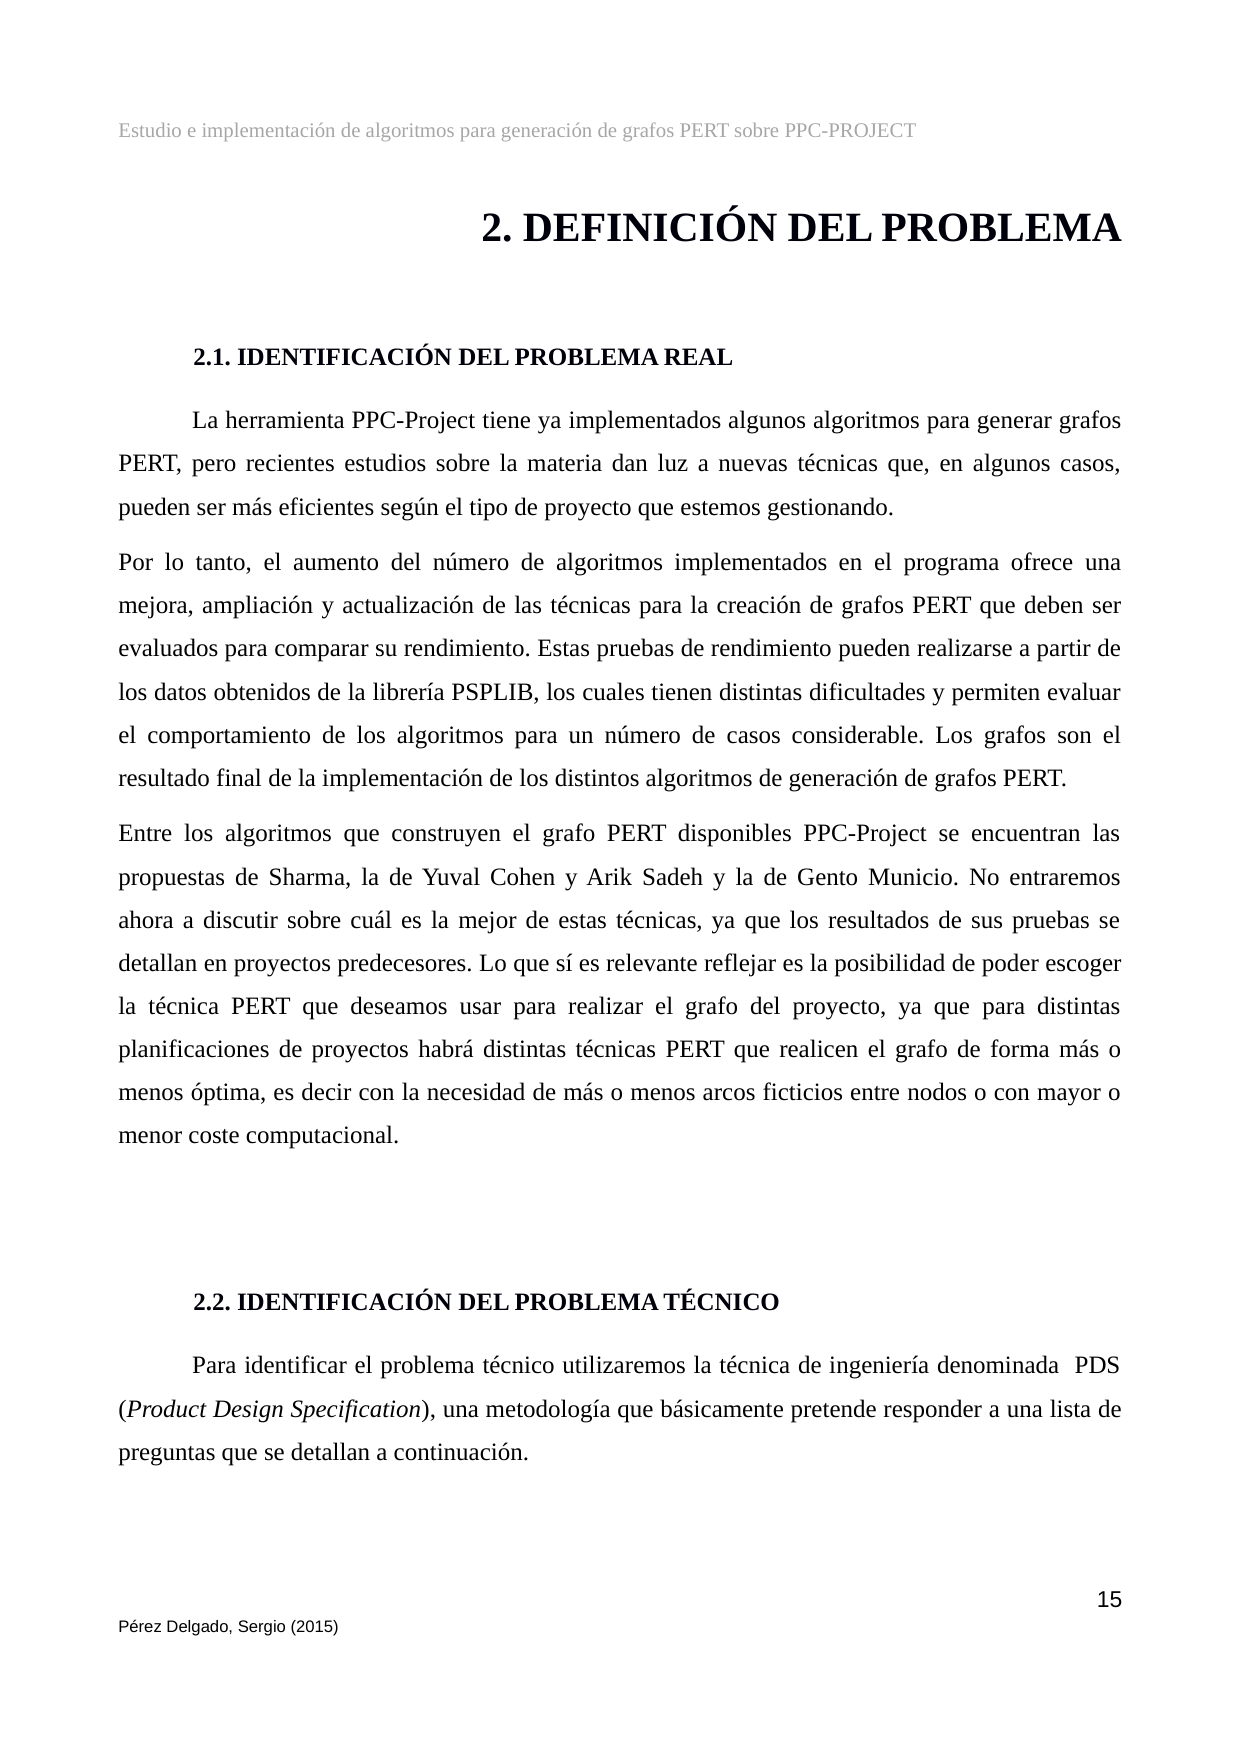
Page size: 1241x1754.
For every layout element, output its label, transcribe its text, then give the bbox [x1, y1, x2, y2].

subtitle 2.2. IDENTIFICACIÓN DEL PROBLEMA TÉCNICO [156, 1287, 1122, 1316]
text Entre los algoritmos que construyen el grafo PERT disponibles PPC-Project se encuentran las propuestas de Sharma, la de Yuval Cohen y Arik Sadeh y la de Gento Municio. No entraremos ahora a discutir sobre cuál es la mejor de estas técnicas, ya que los resultados de sus pruebas se detallan en proyectos predecesores. Lo que sí es relevante reflejar es la posibilidad de poder escoger la técnica PERT que deseamos usar para realizar el grafo del proyecto, ya que para distintas planificaciones de proyectos habrá distintas técnicas PERT que realicen el grafo de forma más o menos óptima, es decir con la necesidad de más o menos arcos ficticios entre nodos o con mayor o menor coste computacional. [118, 818, 1122, 1149]
subtitle 2.1. IDENTIFICACIÓN DEL PROBLEMA REAL [156, 342, 1122, 371]
text Por lo tanto, el aumento del número de algoritmos implementados en el programa ofrece una mejora, ampliación y actualización de las técnicas para la creación de grafos PERT que deben ser evaluados para comparar su rendimiento. Estas pruebas de rendimiento pueden realizarse a partir de los datos obtenidos de la librería PSPLIB, los cuales tienen distintas dificultades y permiten evaluar el comportamiento de los algoritmos para un número de casos considerable. Los grafos son el resultado final de la implementación de los distintos algoritmos de generación de grafos PERT. [118, 547, 1122, 792]
text Para identificar el problema técnico utilizaremos la técnica de ingeniería denominada PDS (Product Design Specification), una metodología que básicamente pretende responder a una lista de preguntas que se detallan a continuación. [118, 1351, 1122, 1466]
subtitle 2. DEFINICIÓN DEL PROBLEMA [156, 202, 1122, 250]
text La herramienta PPC-Project tiene ya implementados algunos algoritmos para generar grafos PERT, pero recientes estudios sobre la materia dan luz a nuevas técnicas que, en algunos casos, pueden ser más eficientes según el tipo de proyecto que estemos gestionando. [118, 405, 1122, 520]
